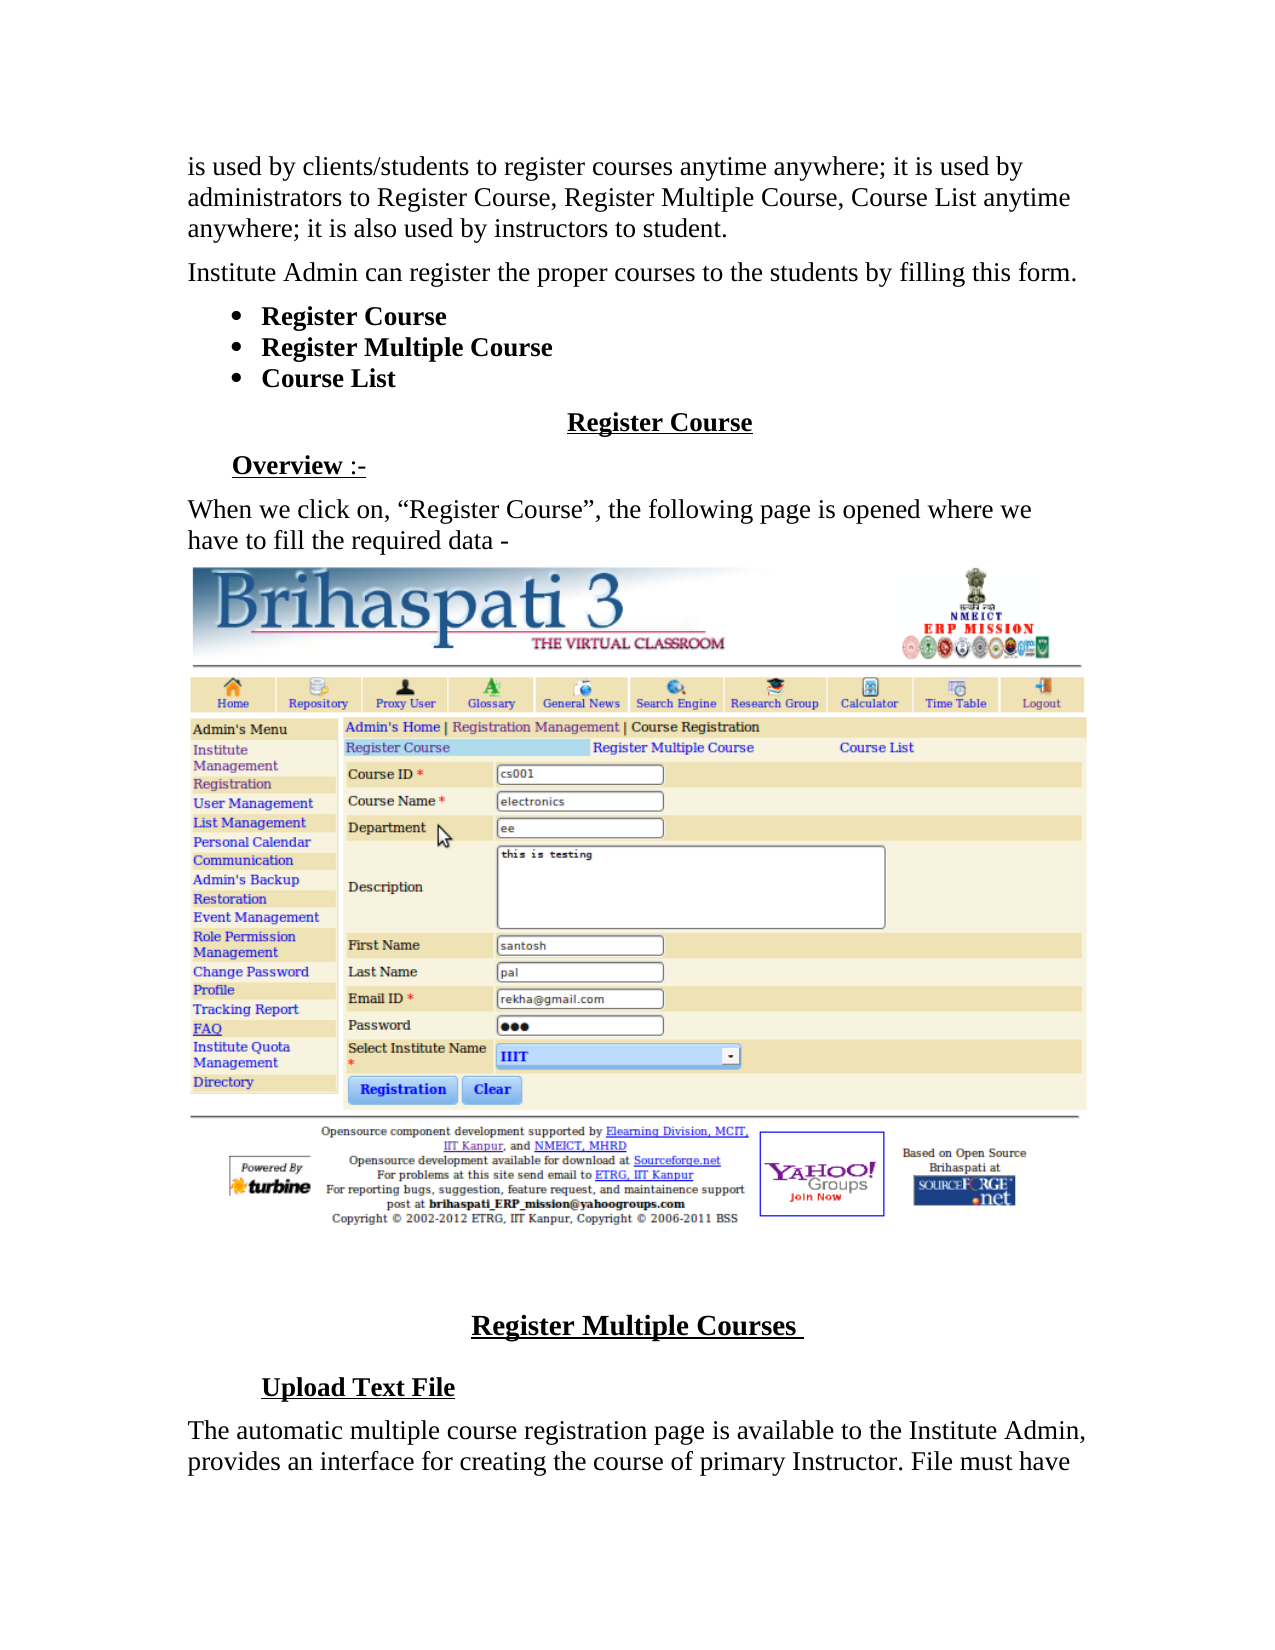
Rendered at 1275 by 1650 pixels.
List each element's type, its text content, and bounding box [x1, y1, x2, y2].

picture [187, 567, 1088, 1248]
list Course List [232, 362, 1087, 393]
text Register Course [232, 406, 1087, 437]
text is used by clients/students to register courses anytime anywhere; it is used by administrators to Register Course, Register Multiple Course, Course List anytime anywhere; it is also used by instructors to student. [187, 150, 1087, 243]
list Register Course [232, 299, 1087, 331]
text Register Multiple Courses [187, 1308, 1087, 1342]
text Institute Admin can register the proper courses to the students by filling this form. [187, 256, 1087, 287]
text Overview :- [232, 449, 1087, 481]
text The automatic multiple course registration page is available to the Institute Admin, provides an interface for creating the course of primary Instructor. File must have [187, 1414, 1087, 1477]
list Register Multiple Course [232, 331, 1087, 362]
text When we click on, “Register Course”, the following page is opened where we have to fill the required data - [187, 493, 1087, 555]
text Upload Text File [261, 1371, 1087, 1402]
